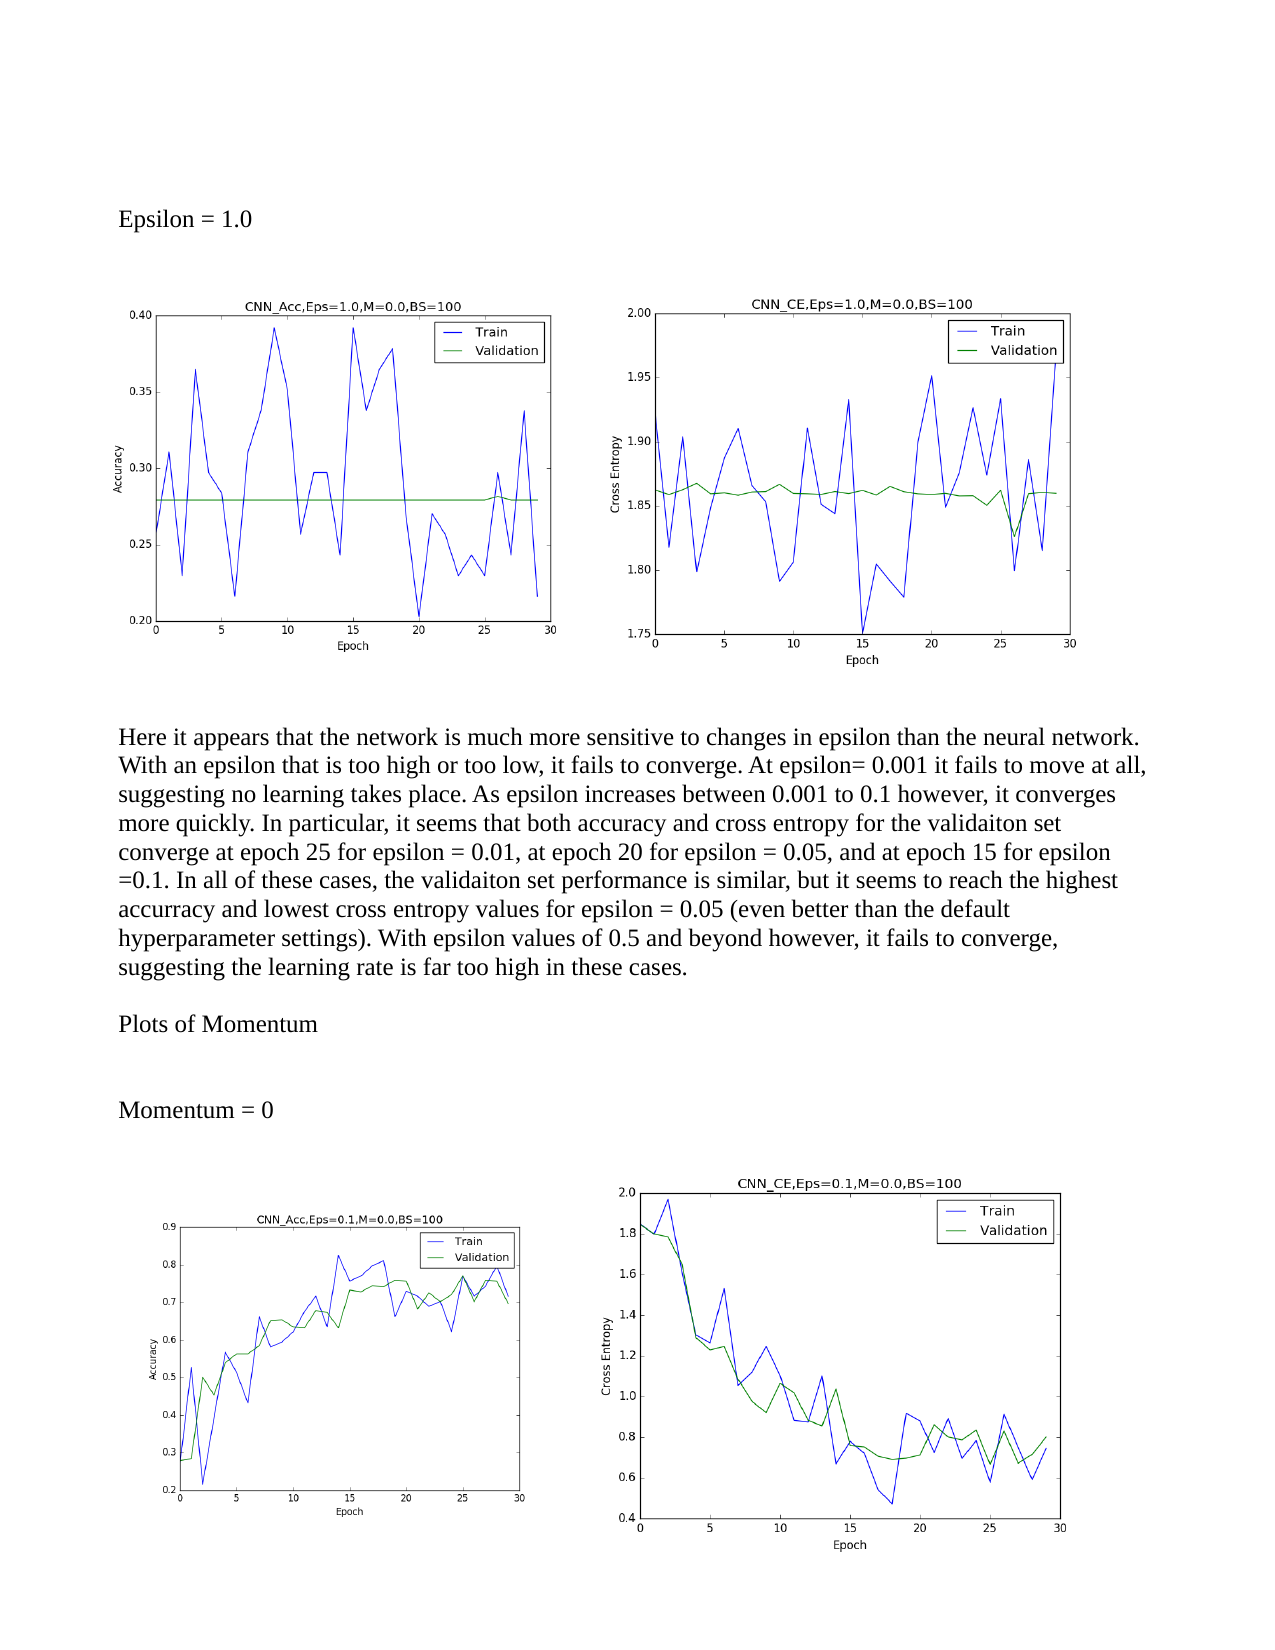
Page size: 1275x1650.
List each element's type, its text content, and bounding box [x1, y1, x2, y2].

text Epsilon = 1.0 [118, 204, 1157, 233]
picture [92, 273, 1123, 674]
picture [125, 1194, 563, 1523]
text Here it appears that the network is much more sensitive to changes in epsilon than the neural network. With an epsilon that is too high or too low, it fails to converge. At epsilon= 0.001 it fails to move at all, suggesting no learning takes place. As epsilon increases between 0.001 to 0.1 however, it converges more quickly. In particular, it seems that both accuracy and cross entropy for the validaiton set converge at epoch 25 for epsilon = 0.01, at epoch 20 for epsilon = 0.05, and at epoch 15 for epsilon =0.1. In all of these cases, the validaiton set performance is similar, but it seems to reach the highest accurracy and lowest cross entropy values for epsilon = 0.05 (even better than the default hyperparameter settings). With epsilon values of 0.5 and beyond however, it fails to converge, suggesting the learning rate is far too high in these cases. [118, 722, 1157, 981]
picture [572, 1152, 1114, 1559]
text Momentum = 0 [118, 1096, 1157, 1124]
text Plots of Momentum [118, 1009, 1157, 1038]
